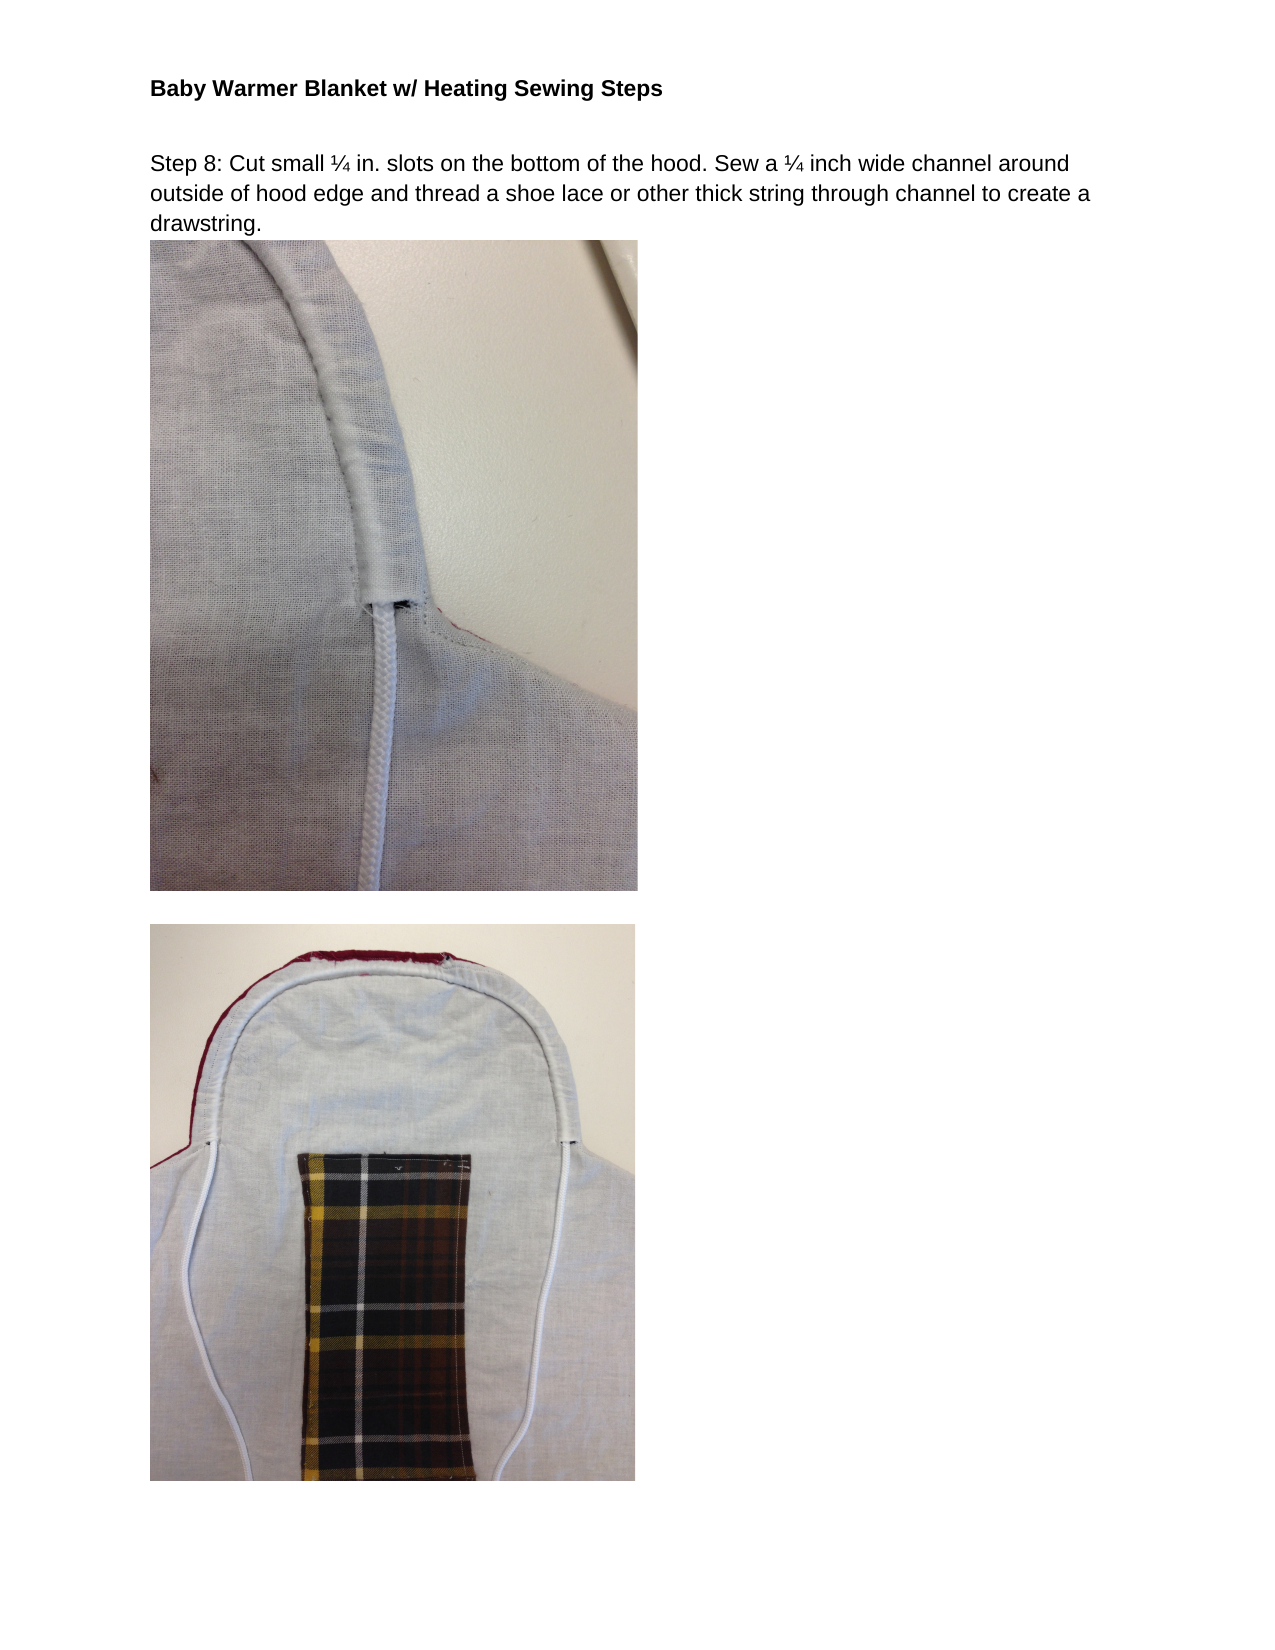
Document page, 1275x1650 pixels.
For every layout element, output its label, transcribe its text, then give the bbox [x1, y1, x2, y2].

picture [150, 240, 638, 891]
text Step 8: Cut small ¼ in. slots on the bottom of the hood. Sew a ¼ inch wide channel around outside of hood edge and thread a shoe lace or other thick string through channel to create a drawstring. [150, 150, 1125, 237]
